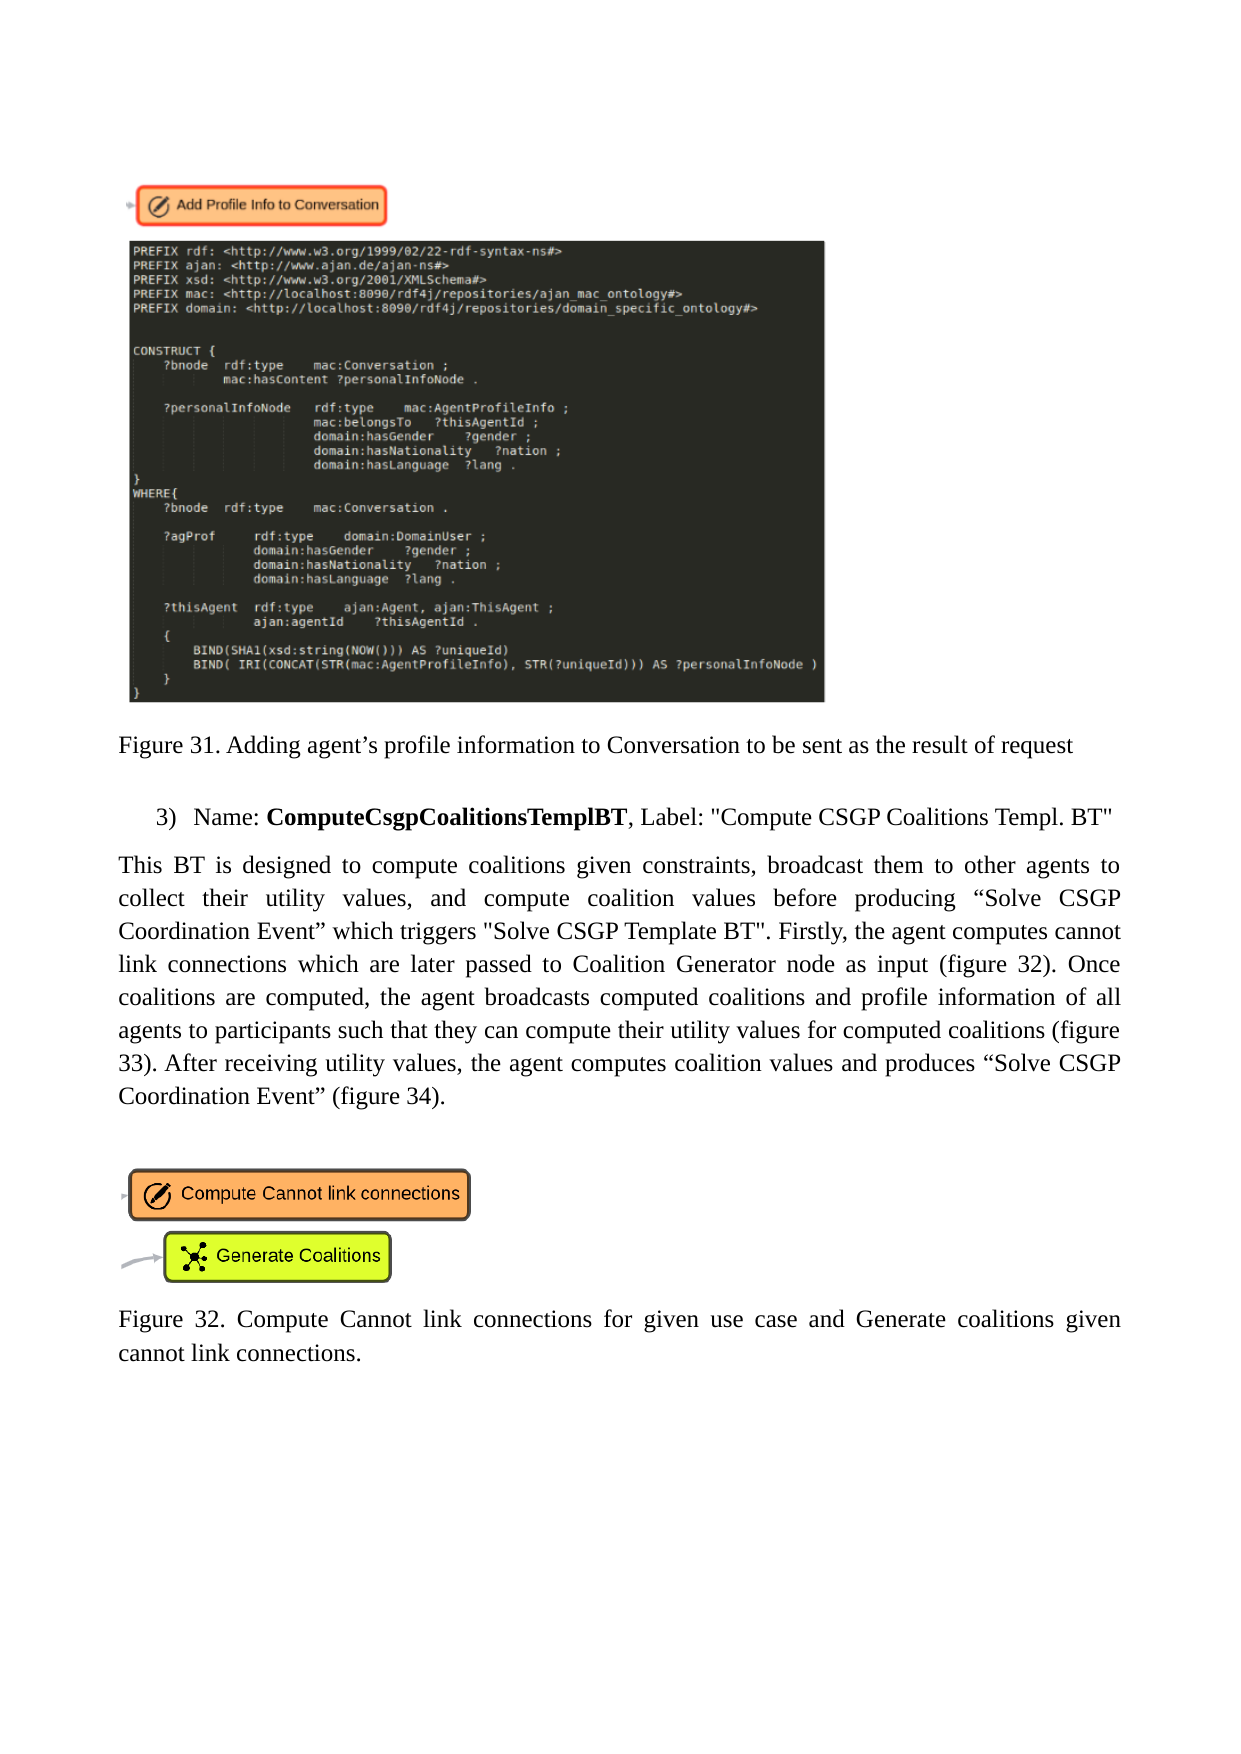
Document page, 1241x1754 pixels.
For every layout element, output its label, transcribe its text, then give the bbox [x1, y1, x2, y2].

text This BT is designed to compute coalitions given constraints, broadcast them to other agents to collect their utility values, and compute coalition values before producing “Solve CSGP Coordination Event” which triggers "Solve CSGP Template BT". Firstly, the agent computes cannot link connections which are later passed to Coalition Generator node as input (figure 32). Once coalitions are computed, the agent broadcasts computed coalitions and profile information of all agents to participants such that they can compute their utility values for computed coalitions (figure 33). After receiving utility values, the agent computes coalition values and produces “Solve CSGP Coordination Event” (figure 34). [118, 850, 1122, 1110]
picture [121, 1161, 489, 1283]
list Name: ComputeCsgpCoalitionsTemplBT, Label: "Compute CSGP Coalitions Templ. BT" [156, 802, 1122, 831]
text Figure 31. Adding agent’s profile information to Conversation to be sent as the result of request [118, 730, 1122, 758]
picture [125, 176, 830, 708]
text Figure 32. Compute Cannot link connections for given use case and Generate coalitions given cannot link connections. [118, 1304, 1122, 1366]
